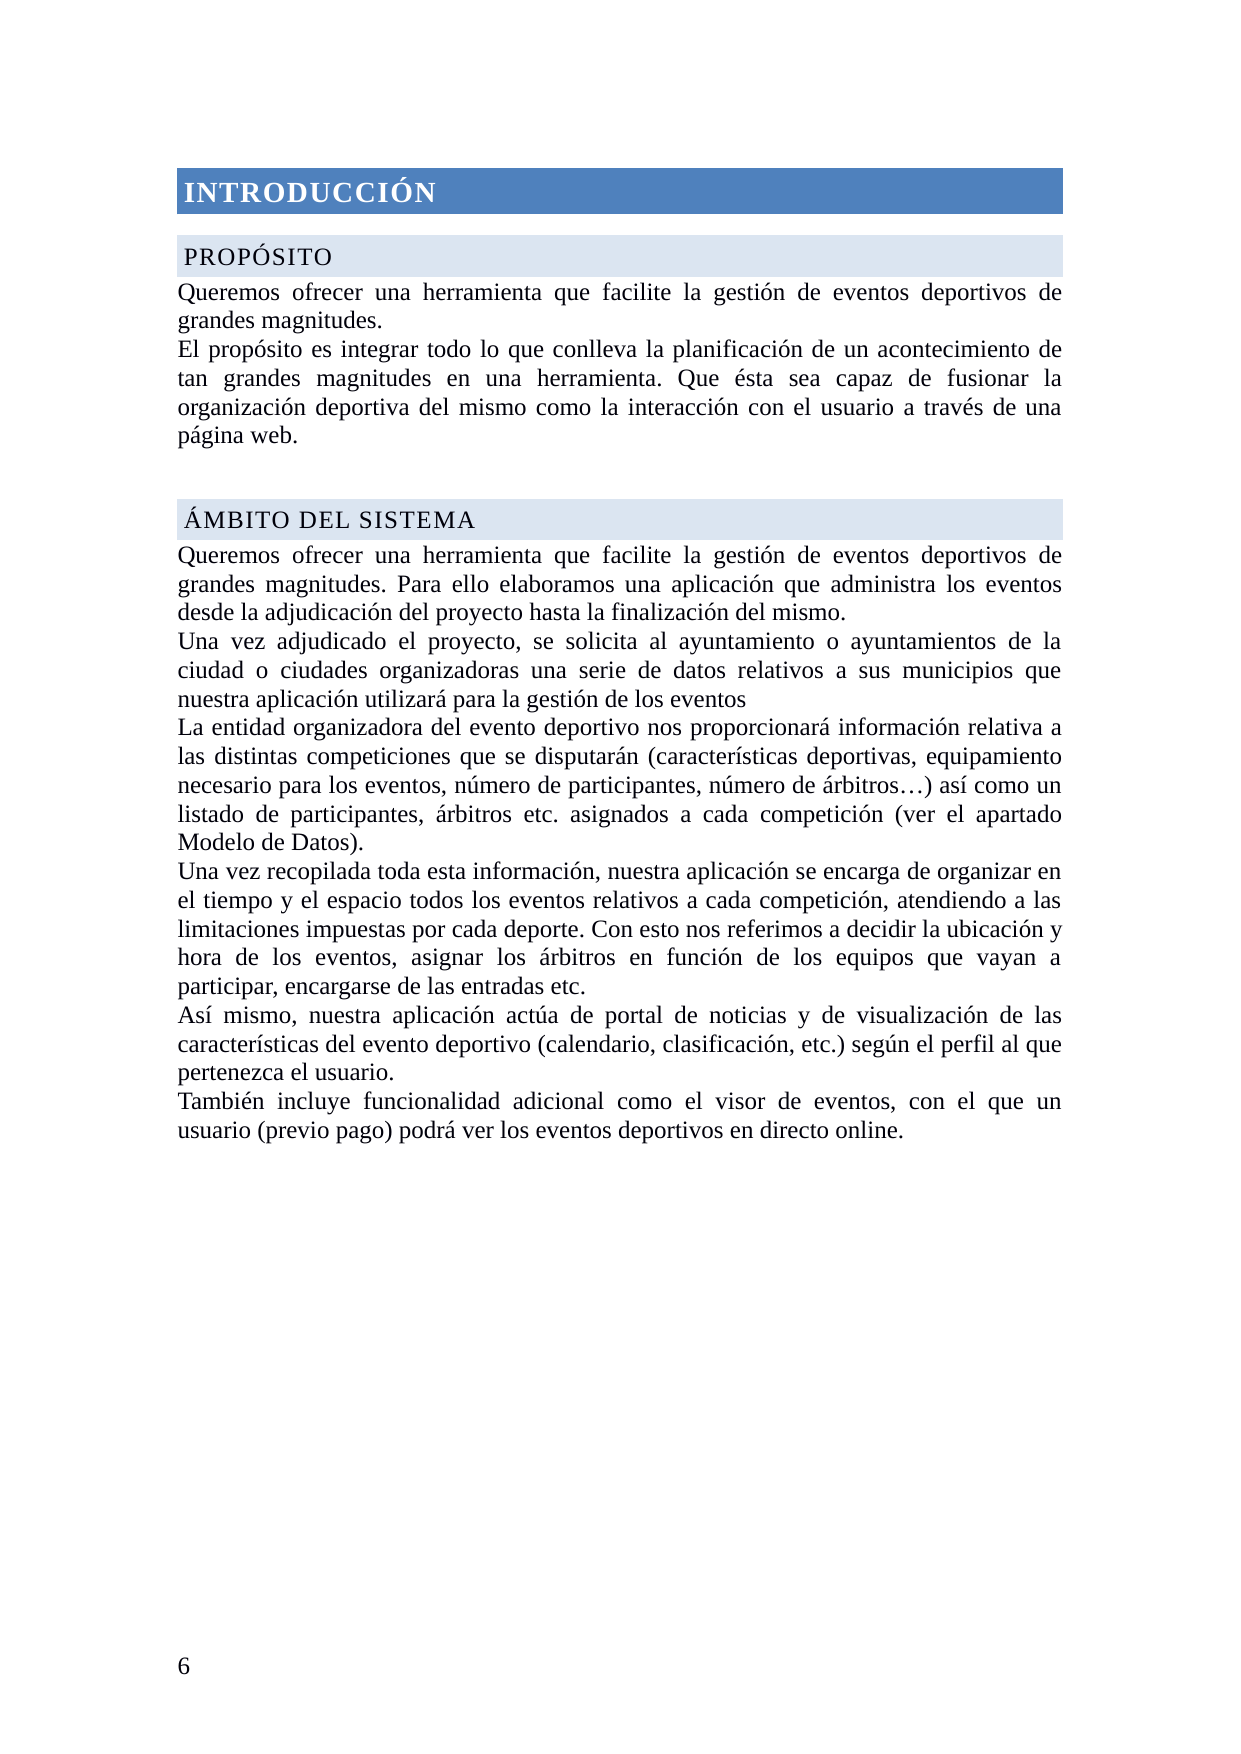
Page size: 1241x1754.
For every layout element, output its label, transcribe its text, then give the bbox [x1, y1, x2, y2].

text Una vez adjudicado el proyecto, se solicita al ayuntamiento o ayuntamientos de la ciudad o ciudades organizadoras una serie de datos relativos a sus municipios que nuestra aplicación utilizará para la gestión de los eventos [177, 626, 1063, 712]
subtitle Introducción [184, 175, 1057, 208]
text Una vez recopilada toda esta información, nuestra aplicación se encarga de organizar en el tiempo y el espacio todos los eventos relativos a cada competición, atendiendo a las limitaciones impuestas por cada deporte. Con esto nos referimos a decidir la ubicación y hora de los eventos, asignar los árbitros en función de los equipos que vayan a participar, encargarse de las entradas etc. [177, 856, 1063, 1000]
text La entidad organizadora del evento deportivo nos proporcionará información relativa a las distintas competiciones que se disputarán (características deportivas, equipamiento necesario para los eventos, número de participantes, número de árbitros…) así como un listado de participantes, árbitros etc. asignados a cada competición (ver el apartado Modelo de Datos). [177, 712, 1063, 856]
text Queremos ofrecer una herramienta que facilite la gestión de eventos deportivos de grandes magnitudes. Para ello elaboramos una aplicación que administra los eventos desde la adjudicación del proyecto hasta la finalización del mismo. [177, 540, 1063, 626]
text Así mismo, nuestra aplicación actúa de portal de noticias y de visualización de las características del evento deportivo (calendario, clasificación, etc.) según el perfil al que pertenezca el usuario. [177, 1000, 1063, 1086]
text El propósito es integrar todo lo que conlleva la planificación de un acontecimiento de tan grandes magnitudes en una herramienta. Que ésta sea capaz de fusionar la organización deportiva del mismo como la interacción con el usuario a través de una página web. [177, 334, 1063, 449]
text Queremos ofrecer una herramienta que facilite la gestión de eventos deportivos de grandes magnitudes. [177, 277, 1063, 334]
text También incluye funcionalidad adicional como el visor de eventos, con el que un usuario (previo pago) podrá ver los eventos deportivos en directo online. [177, 1086, 1063, 1144]
subtitle Propósito [184, 242, 1057, 270]
subtitle Ámbito del sistema [184, 505, 1057, 534]
